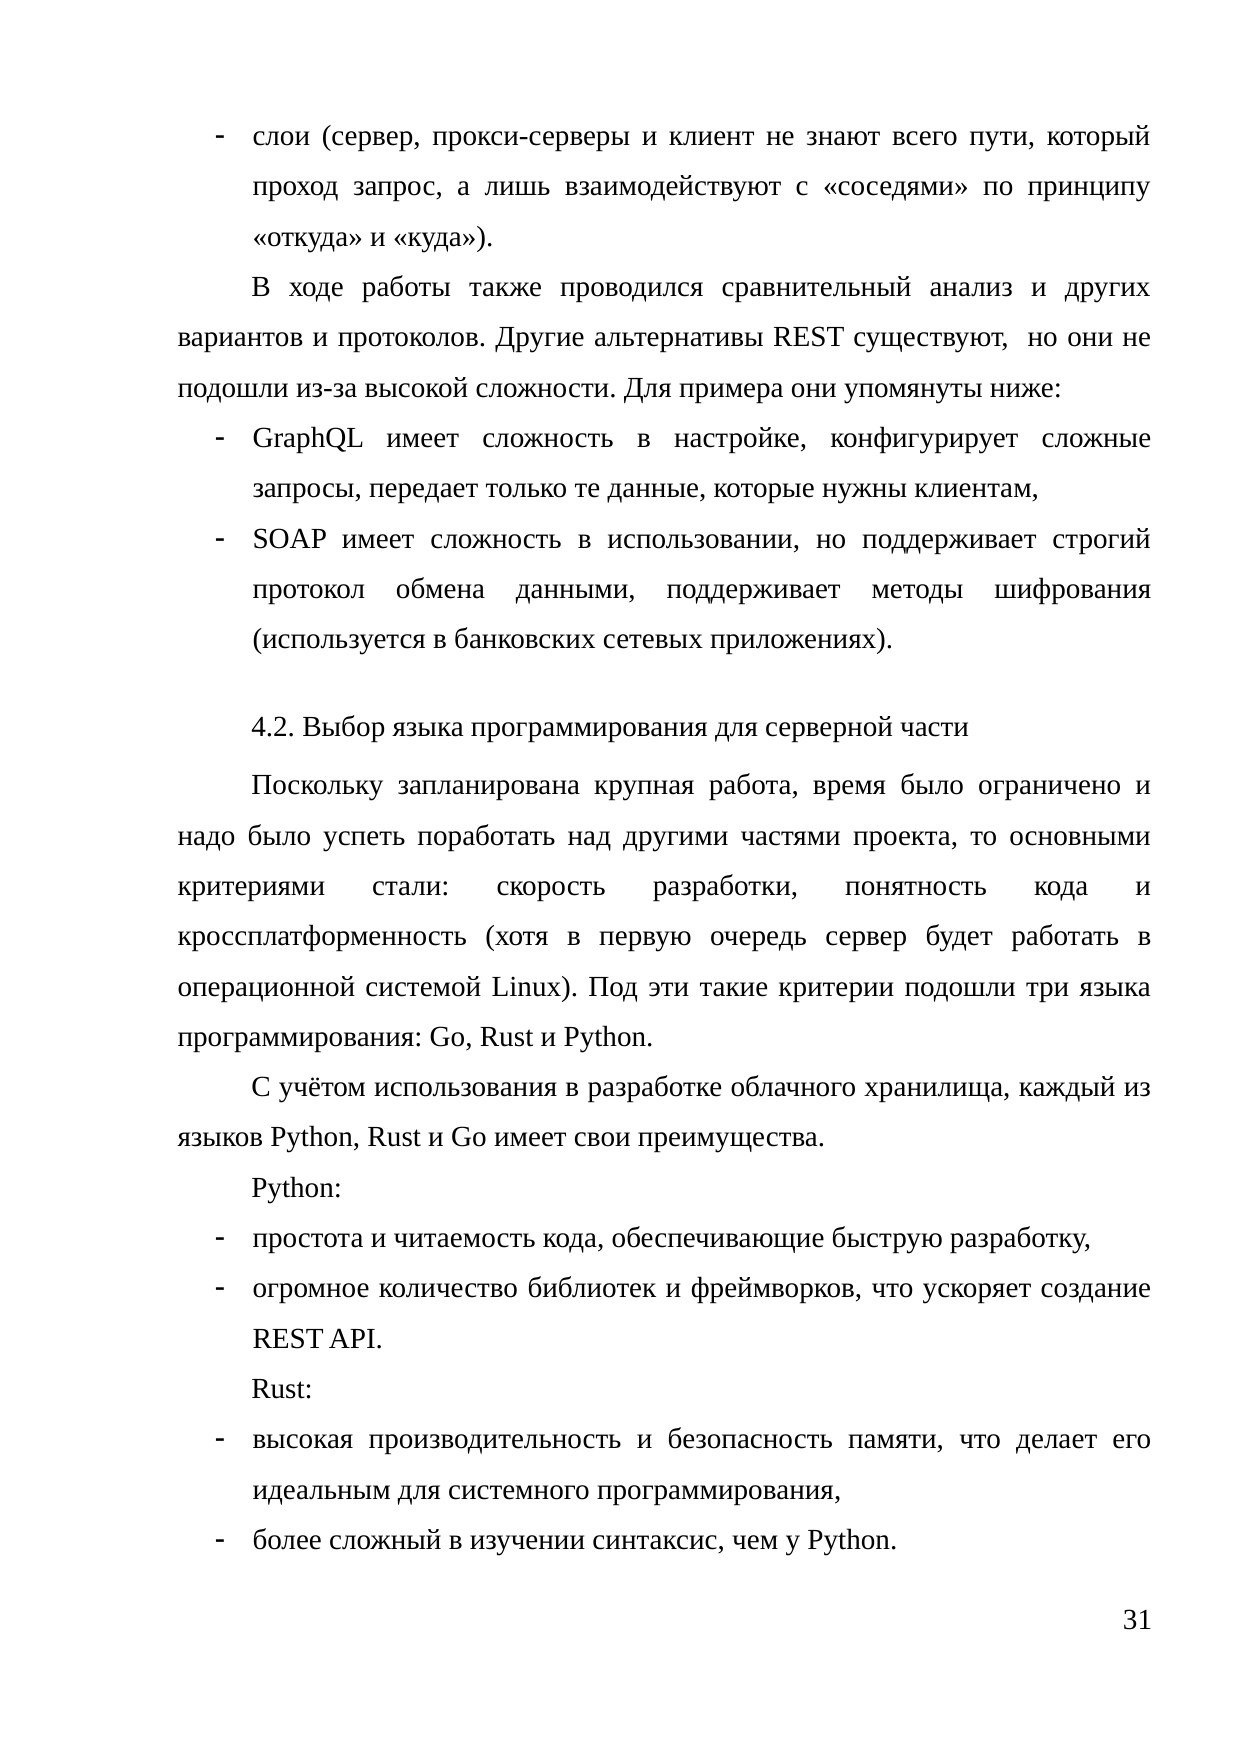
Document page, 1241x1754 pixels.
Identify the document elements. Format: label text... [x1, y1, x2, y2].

list более сложный в изучении синтаксис, чем у Python. [215, 1522, 1152, 1556]
list GraphQL имеет сложность в настройке, конфигурирует сложные запросы, передает только те данные, которые нужны клиентам, [215, 420, 1152, 504]
list простота и читаемость кода, обеспечивающие быструю разработку, [215, 1220, 1152, 1254]
list высокая производительность и безопасность памяти, что делает его идеальным для системного программирования, [215, 1422, 1152, 1506]
list огромное количество библиотек и фреймворков, что ускоряет создание REST API. [215, 1271, 1152, 1354]
text Python: [177, 1170, 1152, 1203]
text Rust: [177, 1371, 1152, 1405]
text С учётом использования в разработке облачного хранилища, каждый из языков Python, Rust и Go имеет свои преимущества. [177, 1069, 1152, 1153]
subtitle 4.2. Выбор языка программирования для серверной части [177, 709, 1152, 743]
list SOAP имеет сложность в использовании, но поддерживает строгий протокол обмена данными, поддерживает методы шифрования (используется в банковских сетевых приложениях). [215, 521, 1152, 655]
list слои (сервер, прокси-серверы и клиент не знают всего пути, который проход запрос, а лишь взаимодействуют с «соседями» по принципу «откуда» и «куда»). [215, 118, 1152, 252]
text Поскольку запланирована крупная работа, время было ограничено и надо было успеть поработать над другими частями проекта, то основными критериями стали: скорость разработки, понятность кода и кроссплатформенность (хотя в первую очередь сервер будет работать в операционной системой Linux). Под эти такие критерии подошли три языка программирования: Go, Rust и Python. [177, 767, 1152, 1052]
text В ходе работы также проводился сравнительный анализ и других вариантов и протоколов. Другие альтернативы REST существуют, но они не подошли из-за высокой сложности. Для примера они упомянуты ниже: [177, 269, 1152, 403]
